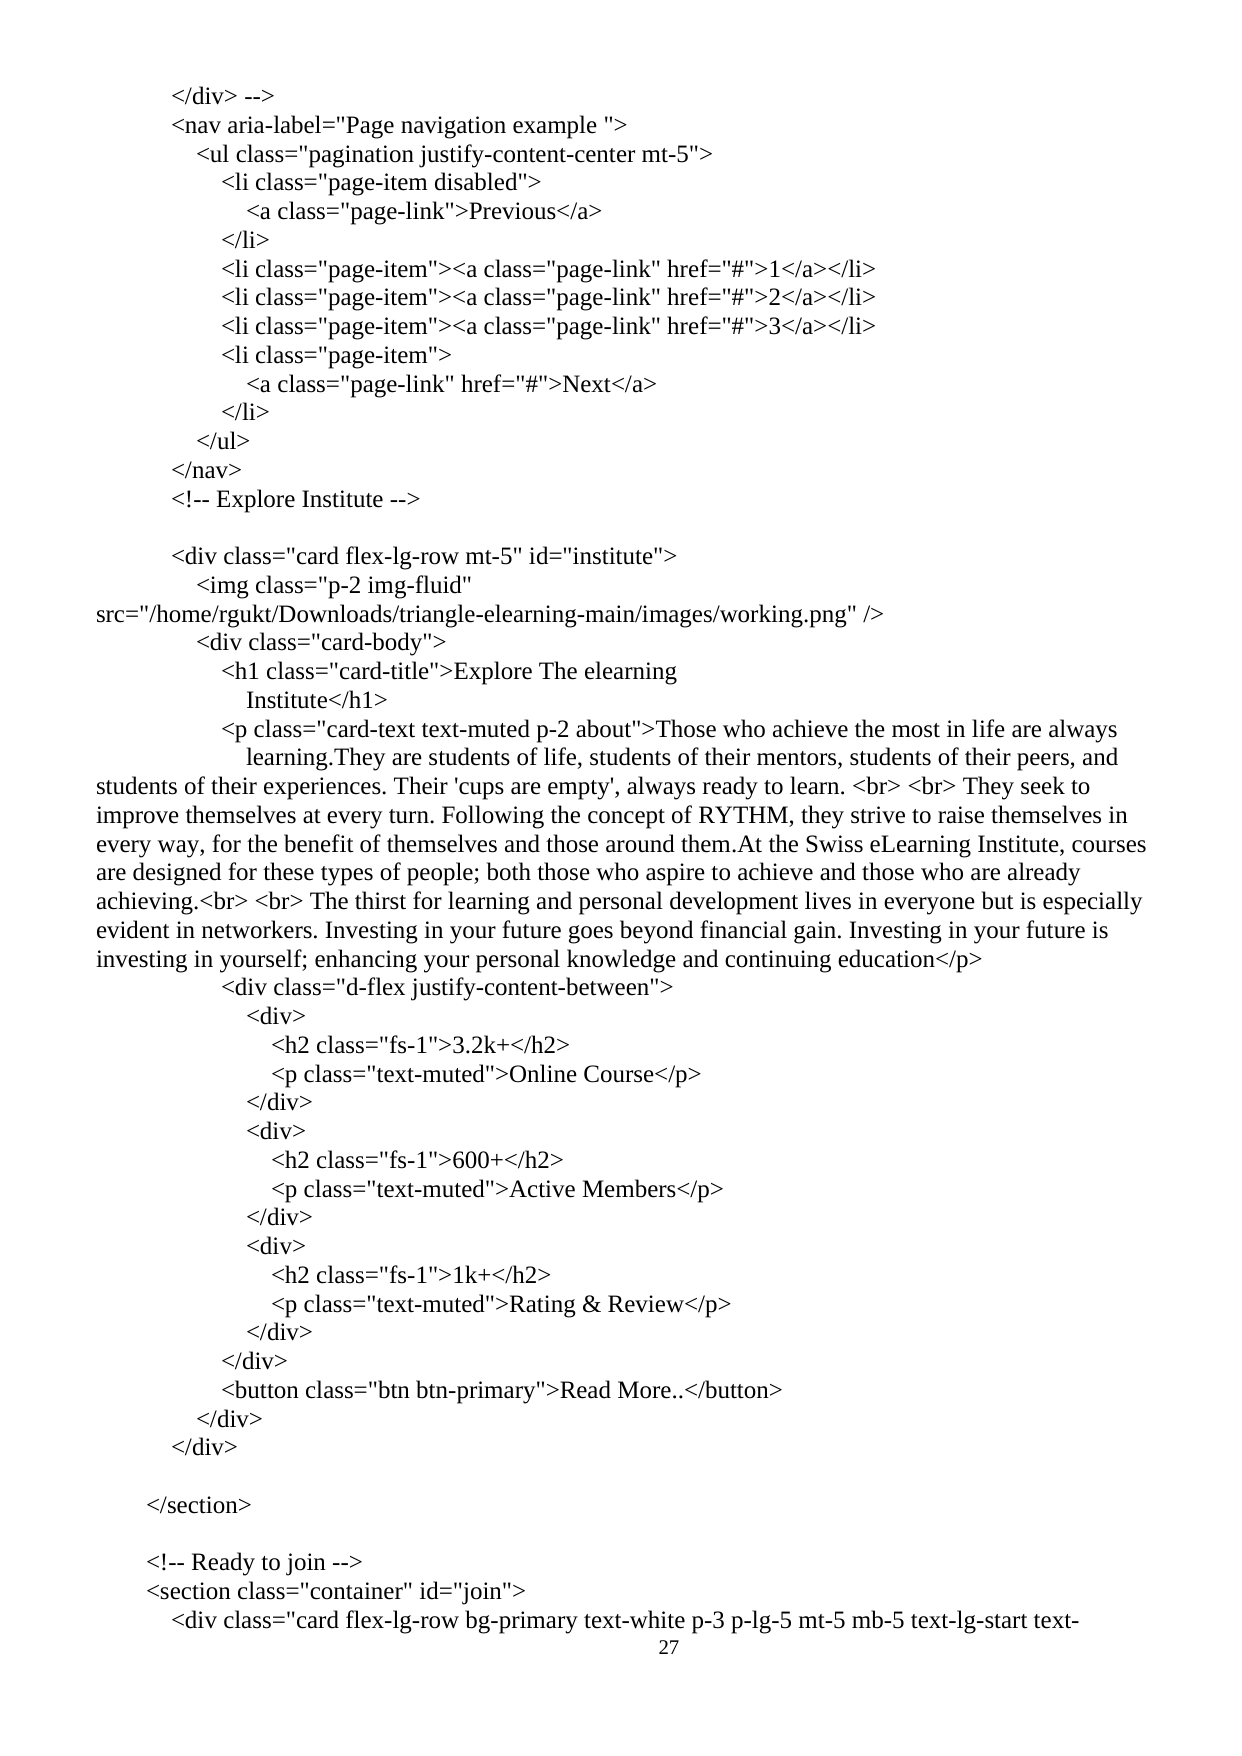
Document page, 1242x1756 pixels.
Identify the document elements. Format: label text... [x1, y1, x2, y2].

text <div class="card flex-lg-row mt-5" id="institute"> [96, 541, 1152, 570]
text <li class="page-item"><a class="page-link" href="#">2</a></li> [96, 282, 1152, 311]
text <img class="p-2 img-fluid" src="/home/rgukt/Downloads/triangle-elearning-main/images/working.png" /> [96, 570, 1152, 627]
text </div> --> [96, 81, 1152, 110]
text <h2 class="fs-1">3.2k+</h2> [96, 1030, 1152, 1059]
text <li class="page-item disabled"> [96, 167, 1152, 196]
text <section class="container" id="join"> [96, 1576, 1152, 1605]
text </ul> [96, 426, 1152, 455]
text <!-- Explore Institute --> [96, 484, 1152, 512]
text <p class="card-text text-muted p-2 about">Those who achieve the most in life are always [96, 714, 1152, 742]
text <div> [96, 1116, 1152, 1145]
text <p class="text-muted">Rating & Review</p> [96, 1289, 1152, 1317]
text <div class="card flex-lg-row bg-primary text-white p-3 p-lg-5 mt-5 mb-5 text-lg-start text- [96, 1605, 1152, 1634]
text </nav> [96, 455, 1152, 484]
text <h2 class="fs-1">1k+</h2> [96, 1260, 1152, 1289]
text </section> [96, 1490, 1152, 1519]
text <h2 class="fs-1">600+</h2> [96, 1145, 1152, 1174]
text <a class="page-link" href="#">Next</a> [96, 369, 1152, 397]
text </div> [96, 1404, 1152, 1432]
text </div> [96, 1346, 1152, 1375]
text <li class="page-item"><a class="page-link" href="#">3</a></li> [96, 311, 1152, 340]
text </div> [96, 1087, 1152, 1116]
text </div> [96, 1317, 1152, 1346]
text <div> [96, 1231, 1152, 1260]
text learning.They are students of life, students of their mentors, students of their peers, and students of their experiences. Their 'cups are empty', always ready to learn. <br> <br> They seek to improve themselves at every turn. Following the concept of RYTHM, they strive to raise themselves in every way, for the benefit of themselves and those around them.At the Swiss eLearning Institute, courses are designed for these types of people; both those who aspire to achieve and those who are already achieving.<br> <br> The thirst for learning and personal development lives in everyone but is especially evident in networkers. Investing in your future goes beyond financial gain. Investing in your future is investing in yourself; enhancing your personal knowledge and continuing education</p> [96, 742, 1152, 972]
text <button class="btn btn-primary">Read More..</button> [96, 1375, 1152, 1404]
text <li class="page-item"><a class="page-link" href="#">1</a></li> [96, 254, 1152, 282]
text <p class="text-muted">Active Members</p> [96, 1174, 1152, 1202]
text <li class="page-item"> [96, 340, 1152, 369]
text <!-- Ready to join --> [96, 1547, 1152, 1576]
text <nav aria-label="Page navigation example "> [96, 110, 1152, 139]
text </div> [96, 1202, 1152, 1231]
text <p class="text-muted">Online Course</p> [96, 1059, 1152, 1087]
text </li> [96, 225, 1152, 254]
text Institute</h1> [96, 685, 1152, 714]
text <div> [96, 1001, 1152, 1030]
text <div class="d-flex justify-content-between"> [96, 972, 1152, 1001]
text </li> [96, 397, 1152, 426]
text </div> [96, 1432, 1152, 1461]
text <h1 class="card-title">Explore The elearning [96, 656, 1152, 685]
text <div class="card-body"> [96, 627, 1152, 656]
text <ul class="pagination justify-content-center mt-5"> [96, 139, 1152, 167]
text <a class="page-link">Previous</a> [96, 196, 1152, 225]
